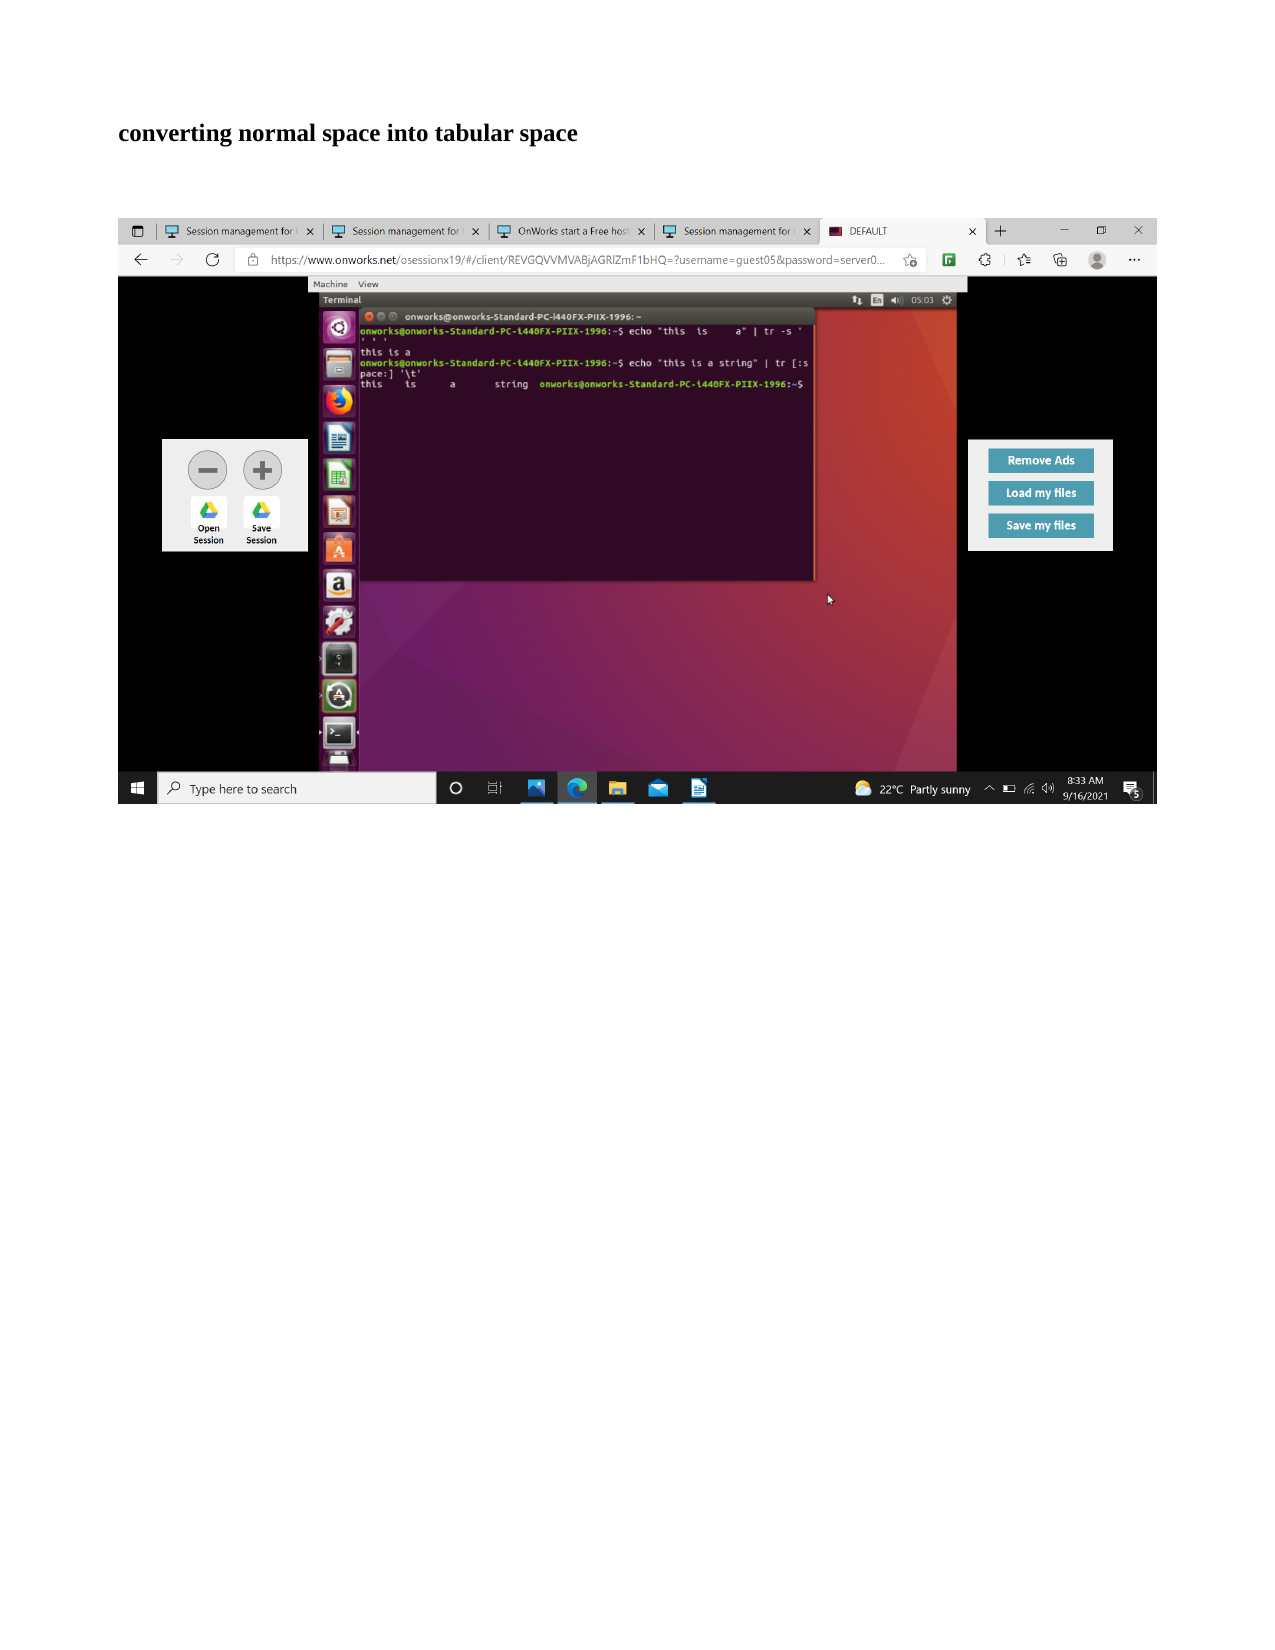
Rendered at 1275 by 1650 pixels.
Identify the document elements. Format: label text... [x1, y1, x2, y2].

text converting normal space into tabular space [118, 118, 1157, 147]
picture [118, 218, 1157, 804]
